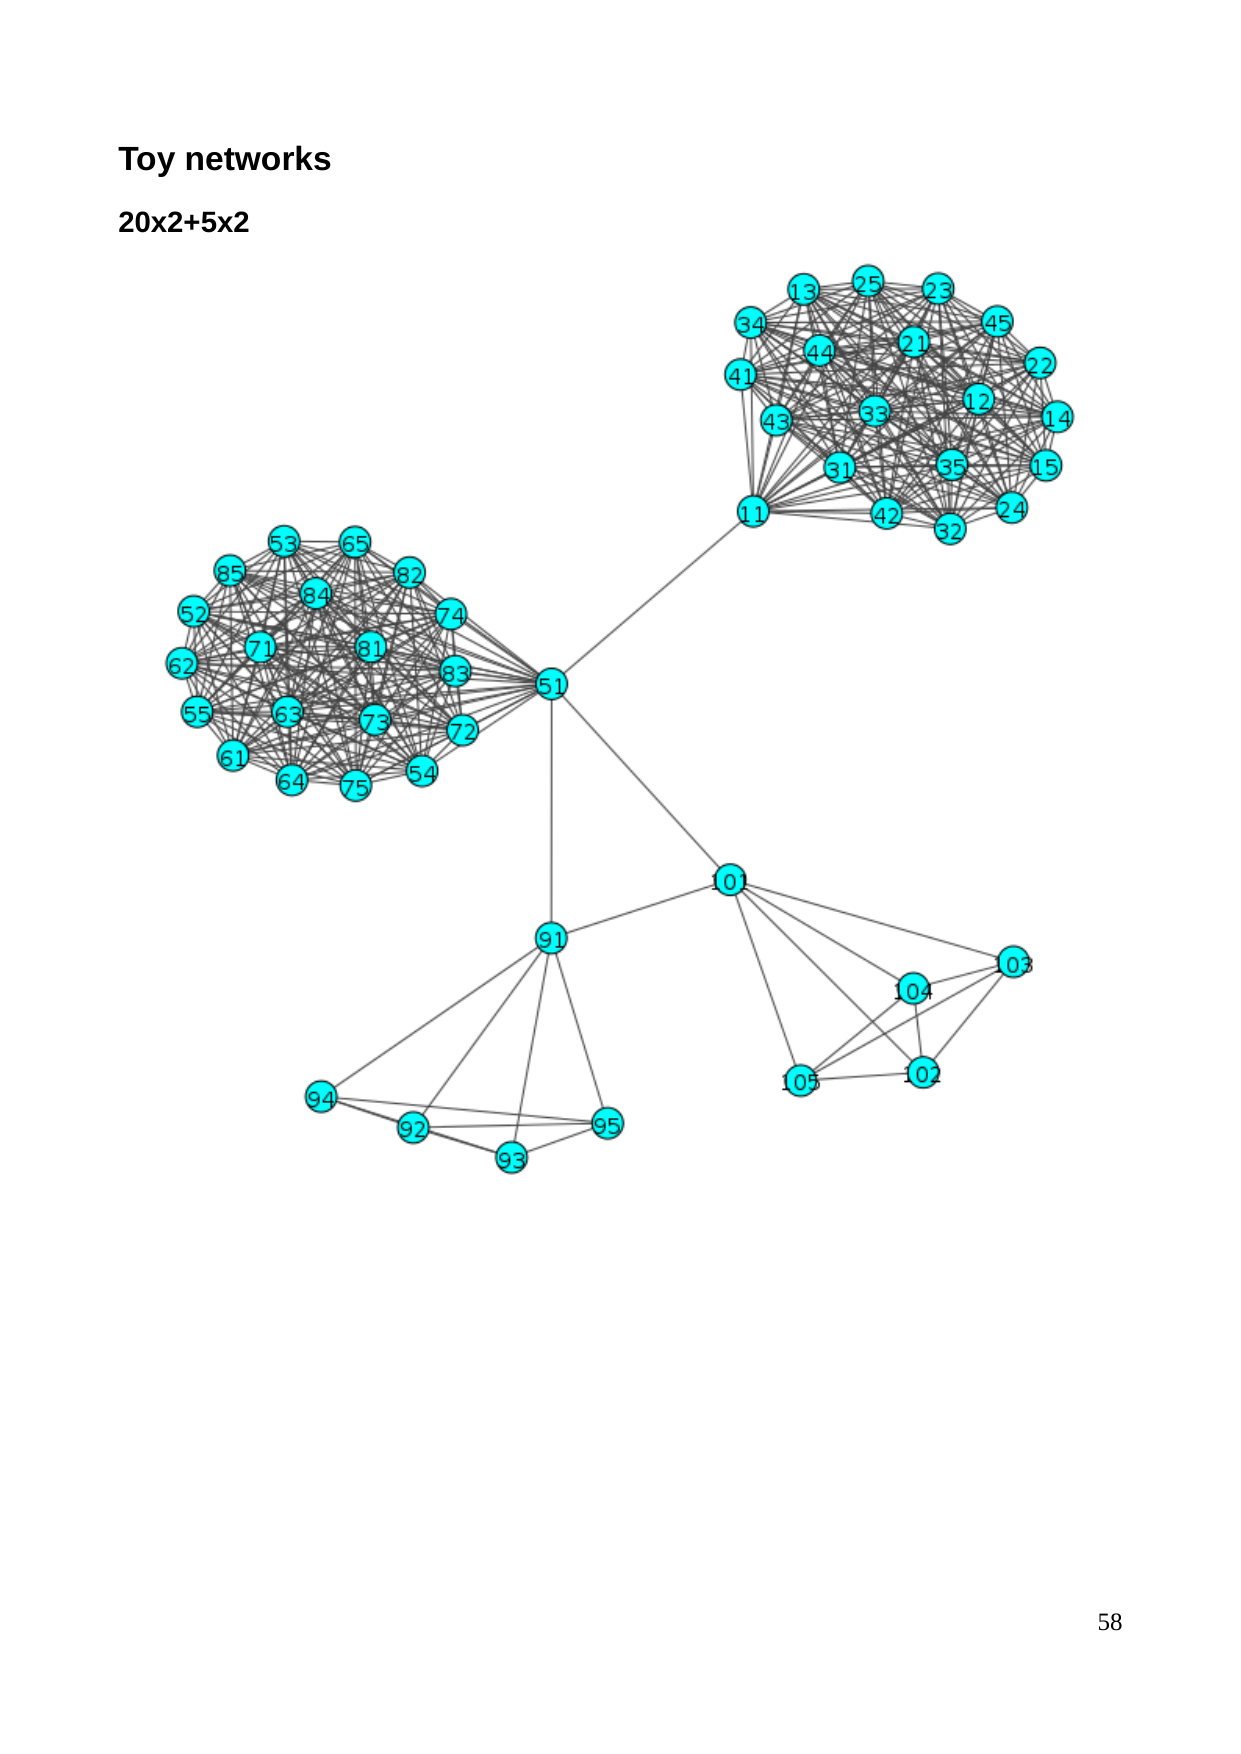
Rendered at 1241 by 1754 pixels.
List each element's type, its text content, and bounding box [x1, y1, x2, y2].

picture [151, 251, 1089, 1189]
subtitle Toy networks [118, 139, 1122, 178]
subtitle 20x2+5x2 [118, 205, 1122, 238]
